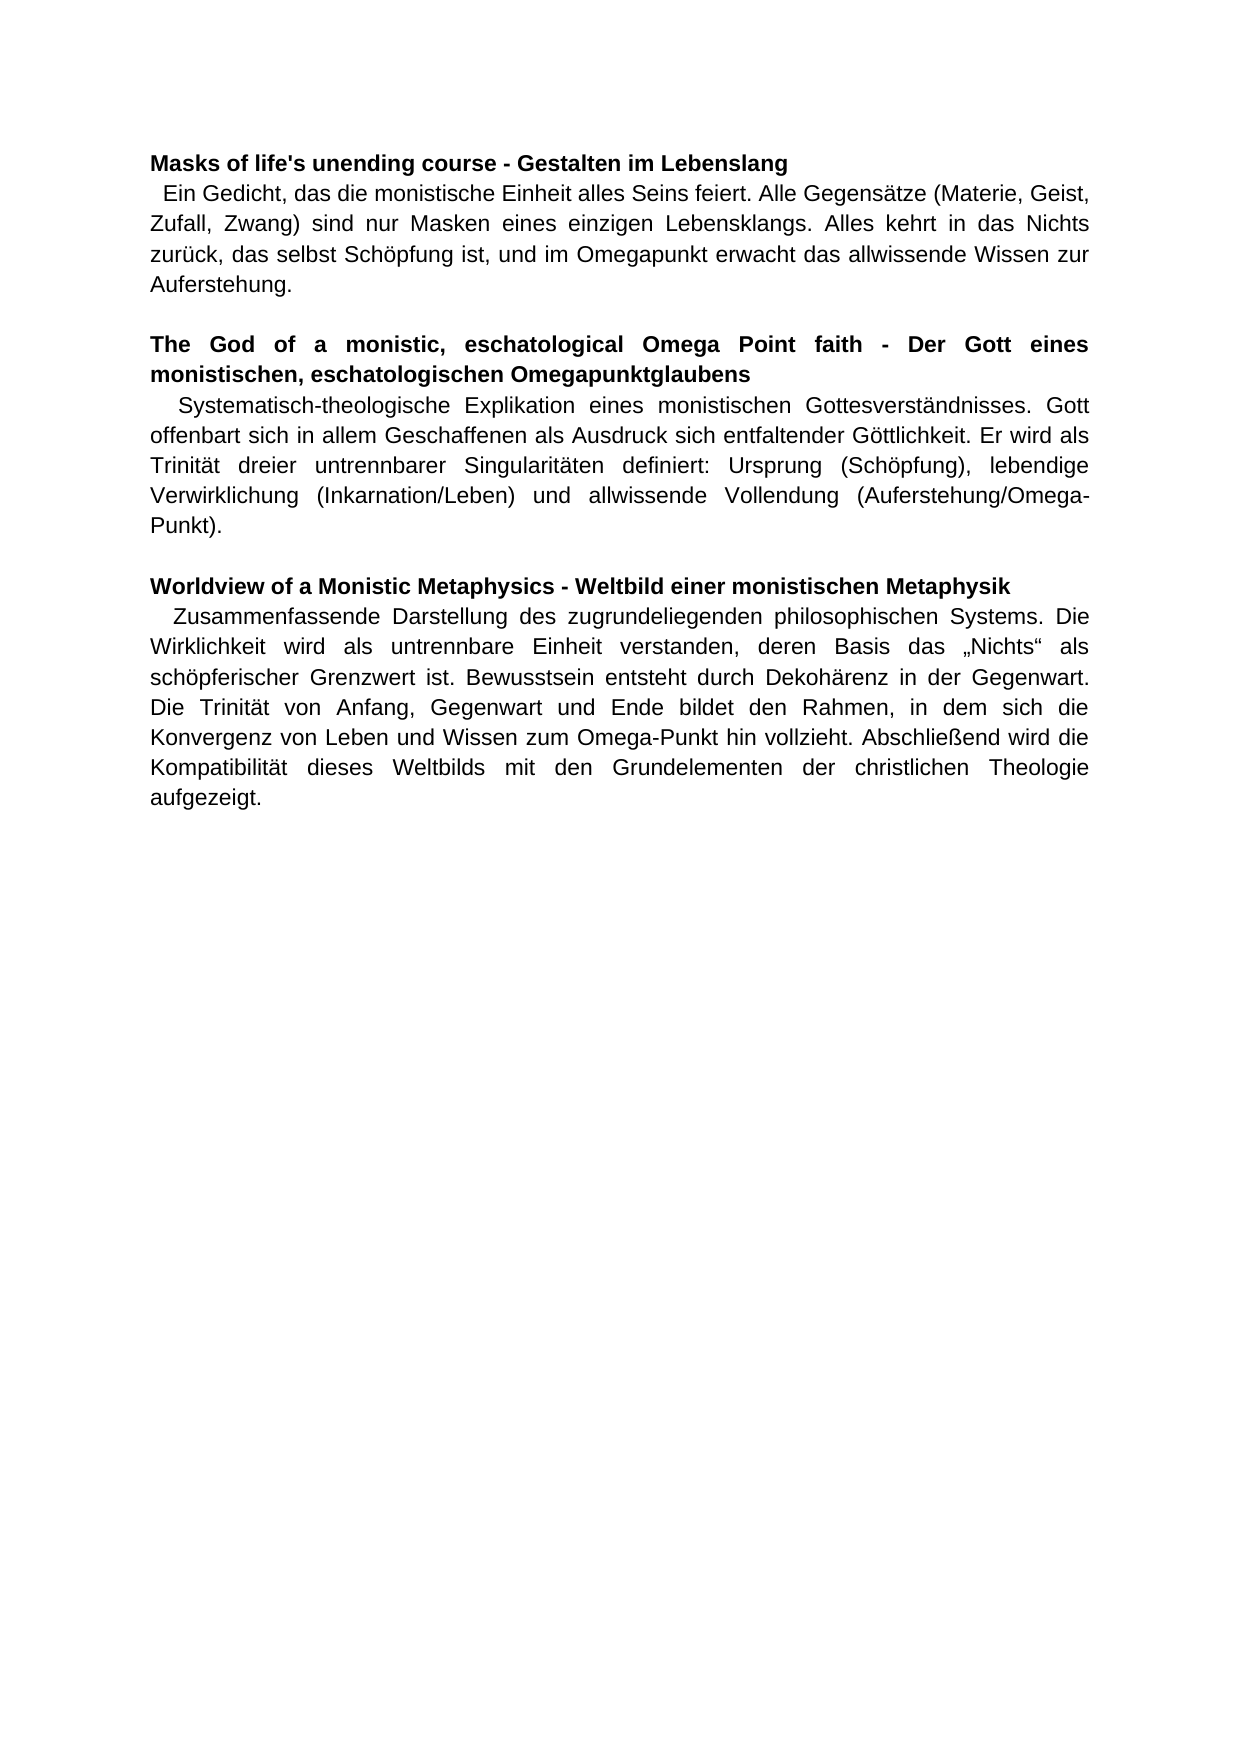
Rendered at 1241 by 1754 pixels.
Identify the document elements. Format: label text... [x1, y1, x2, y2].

text Worldview of a Monistic Metaphysics - Weltbild einer monistischen Metaphysik [150, 573, 1090, 599]
text Systematisch-theologische Explikation eines monistischen Gottesverständnisses. Gott offenbart sich in allem Geschaffenen als Ausdruck sich entfaltender Göttlichkeit. Er wird als Trinität dreier untrennbarer Singularitäten definiert: Ursprung (Schöpfung), lebendige Verwirklichung (Inkarnation/Leben) und allwissende Vollendung (Auferstehung/Omega-Punkt). [150, 392, 1090, 539]
text Masks of life's unending course - Gestalten im Lebenslang [150, 150, 1090, 176]
text Ein Gedicht, das die monistische Einheit alles Seins feiert. Alle Gegensätze (Materie, Geist, Zufall, Zwang) sind nur Masken eines einzigen Lebensklangs. Alles kehrt in das Nichts zurück, das selbst Schöpfung ist, und im Omegapunkt erwacht das allwissende Wissen zur Auferstehung. [150, 180, 1090, 297]
text The God of a monistic, eschatological Omega Point faith - Der Gott eines monistischen, eschatologischen Omegapunktglaubens [150, 331, 1090, 388]
text Zusammenfassende Darstellung des zugrundeliegenden philosophischen Systems. Die Wirklichkeit wird als untrennbare Einheit verstanden, deren Basis das „Nichts“ als schöpferischer Grenzwert ist. Bewusstsein entsteht durch Dekohärenz in der Gegenwart. Die Trinität von Anfang, Gegenwart und Ende bildet den Rahmen, in dem sich die Konvergenz von Leben und Wissen zum Omega-Punkt hin vollzieht. Abschließend wird die Kompatibilität dieses Weltbilds mit den Grundelementen der christlichen Theologie aufgezeigt. [150, 603, 1090, 811]
